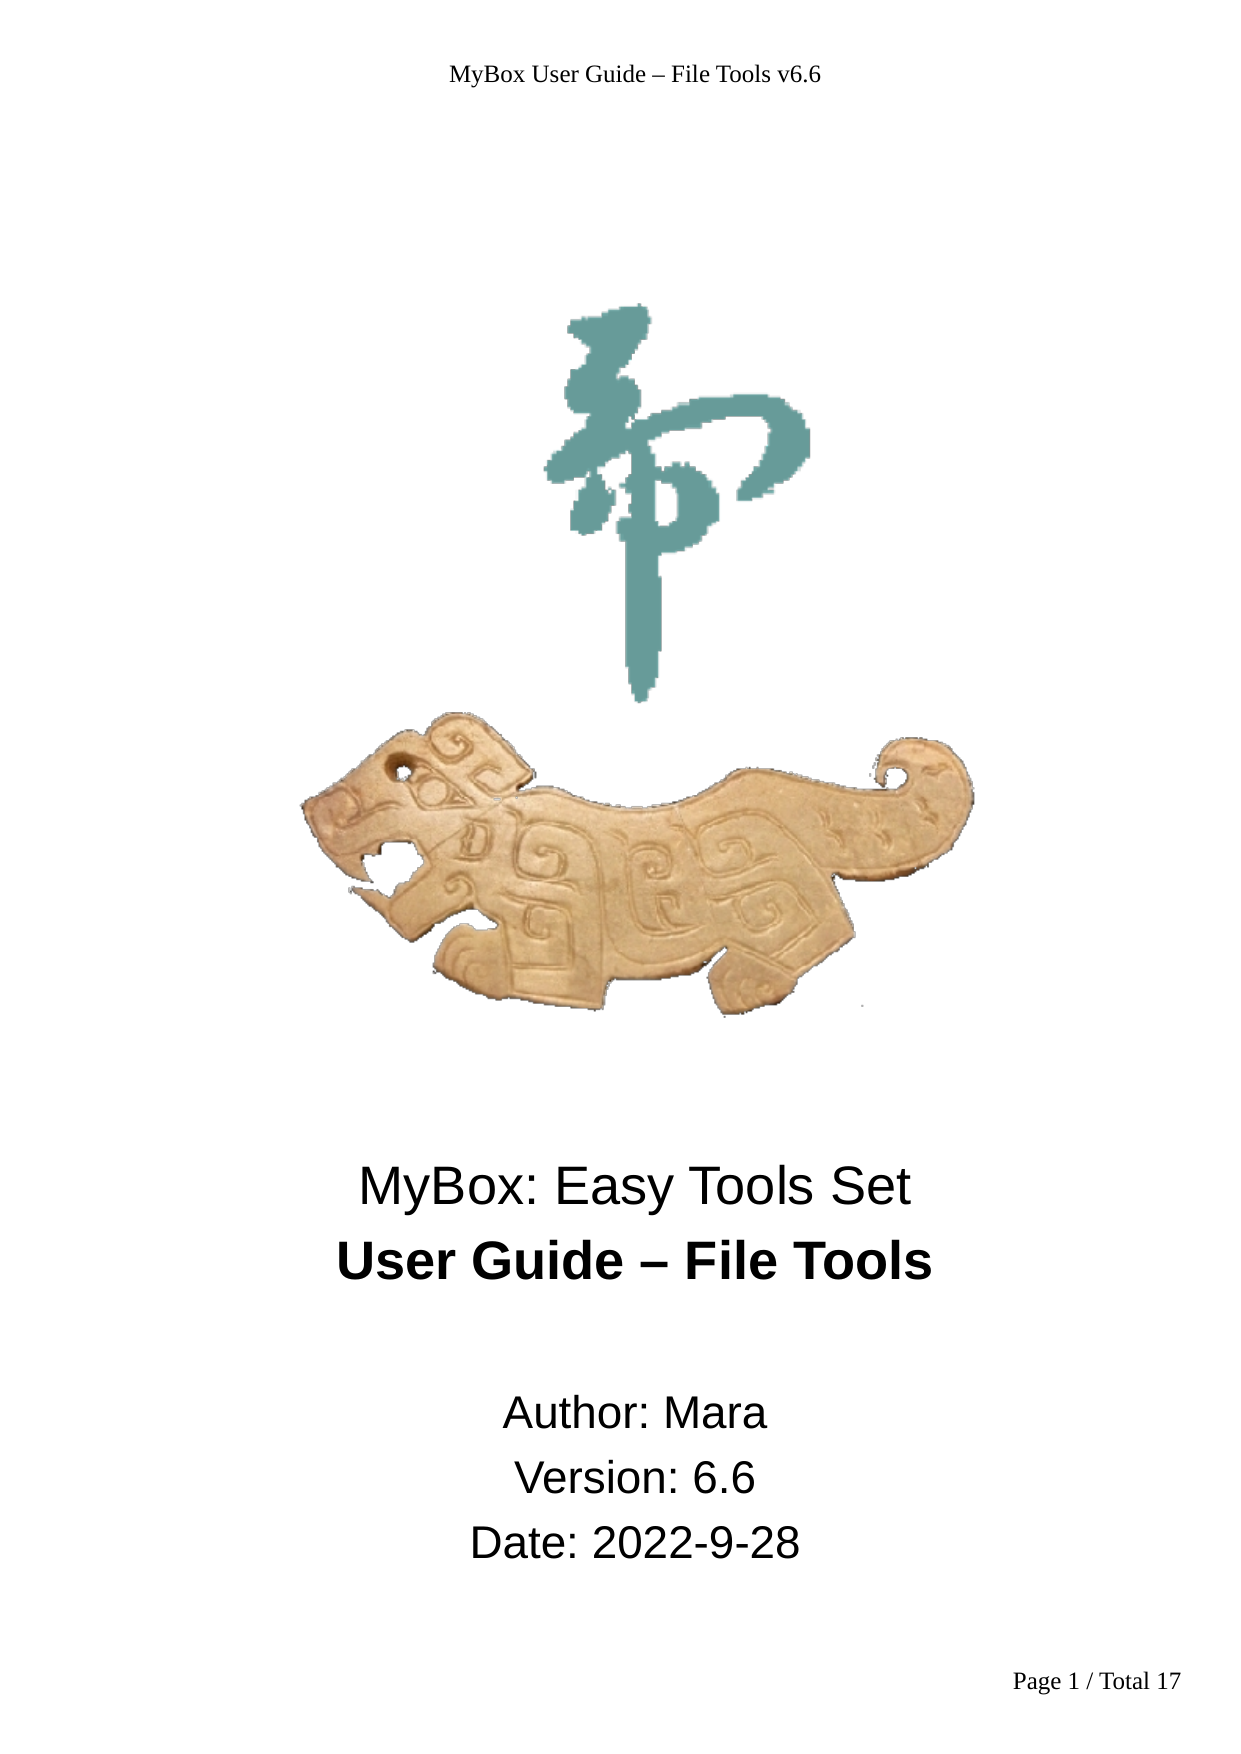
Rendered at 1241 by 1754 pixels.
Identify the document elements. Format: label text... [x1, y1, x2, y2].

text Author: Mara [88, 1386, 1181, 1438]
text Version: 6.6 [88, 1451, 1181, 1503]
subtitle MyBox: Easy Tools Set [88, 1153, 1181, 1216]
text Date: 2022-9-28 [88, 1516, 1181, 1569]
text User Guide – File Tools [88, 1228, 1181, 1291]
picture [244, 261, 1026, 1043]
